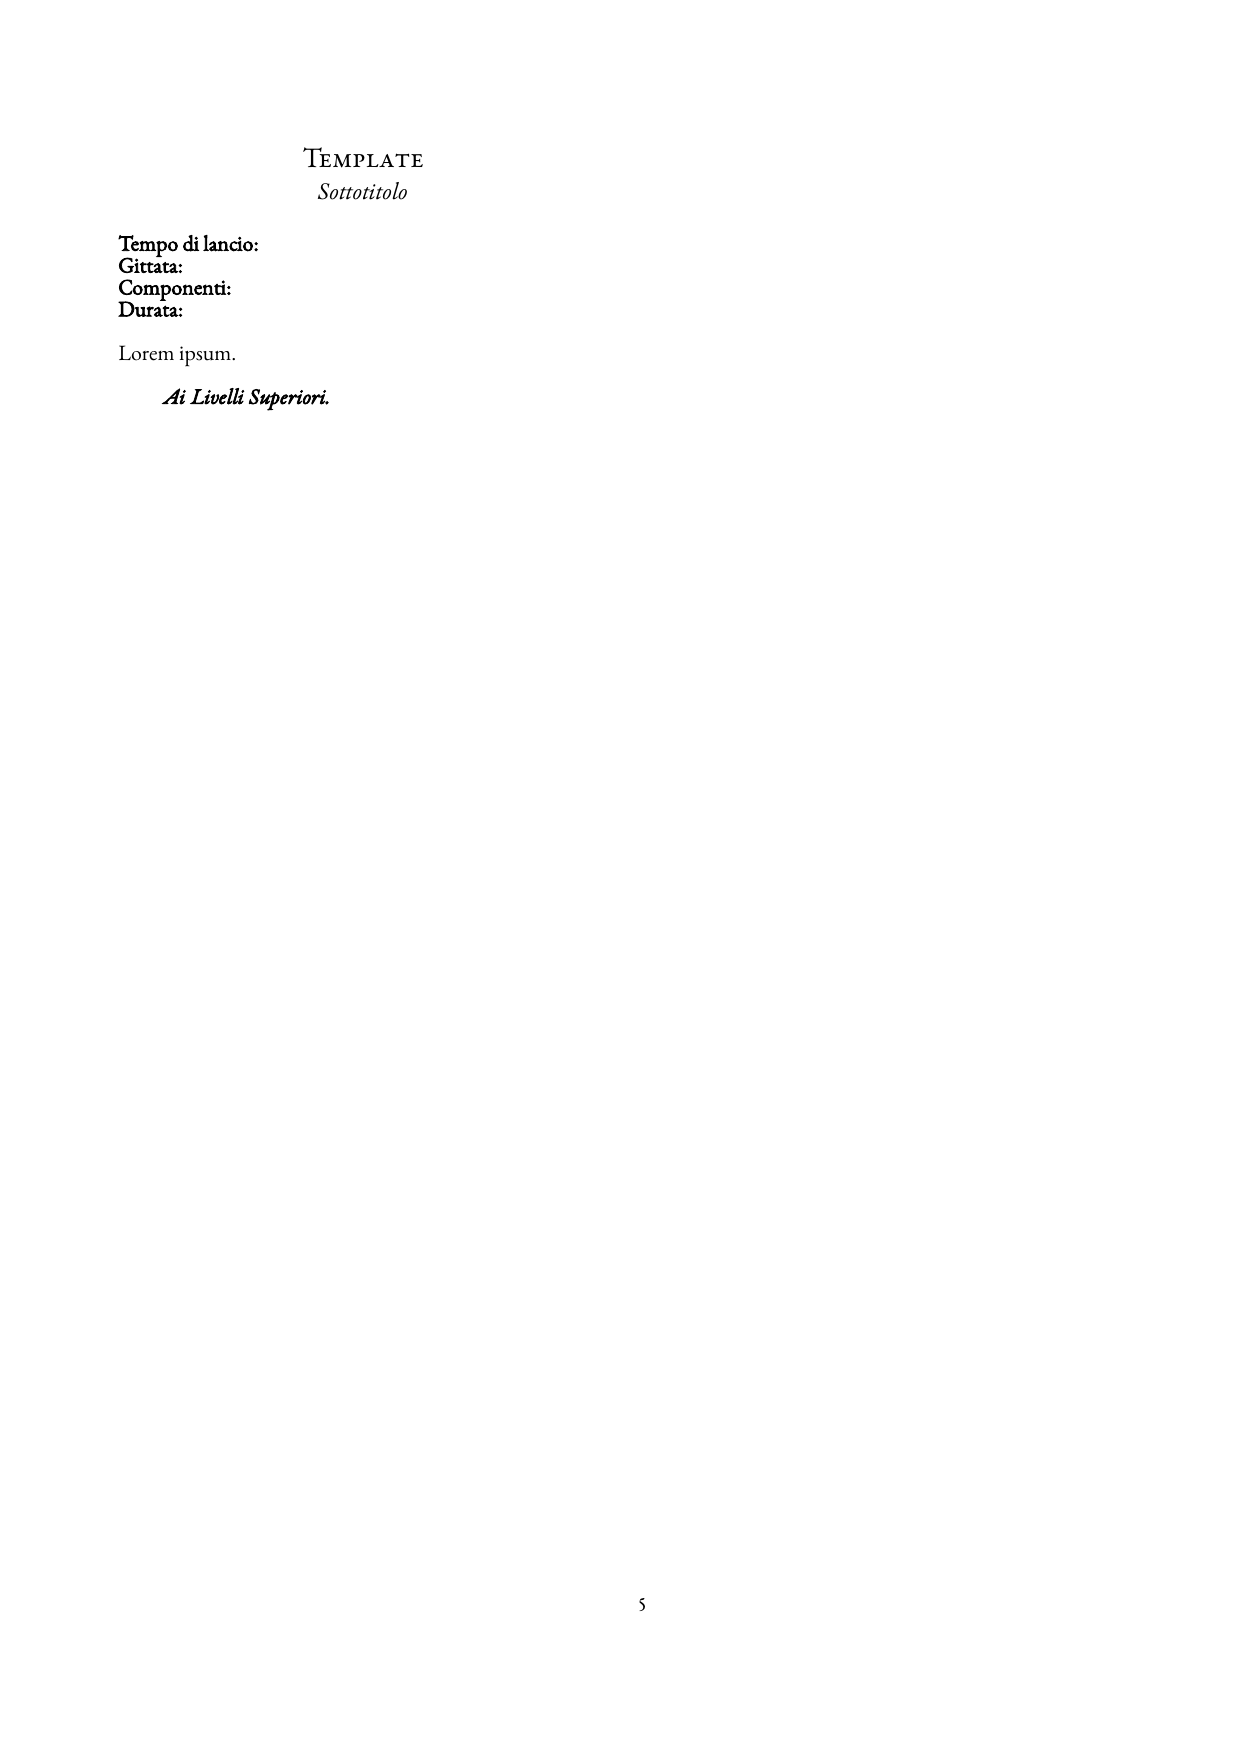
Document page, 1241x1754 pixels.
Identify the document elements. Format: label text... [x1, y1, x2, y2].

text Tempo di lancio: [118, 224, 608, 257]
text Gittata: [118, 257, 608, 279]
text Componenti: [123, 279, 608, 301]
subtitle Template [118, 148, 608, 176]
text Ai Livelli Superiori. [118, 388, 608, 410]
text Durata: [118, 301, 608, 323]
subtitle Sottotitolo [118, 182, 608, 206]
text Lorem ipsum. [118, 344, 608, 366]
text Componenti: [118, 288, 161, 301]
